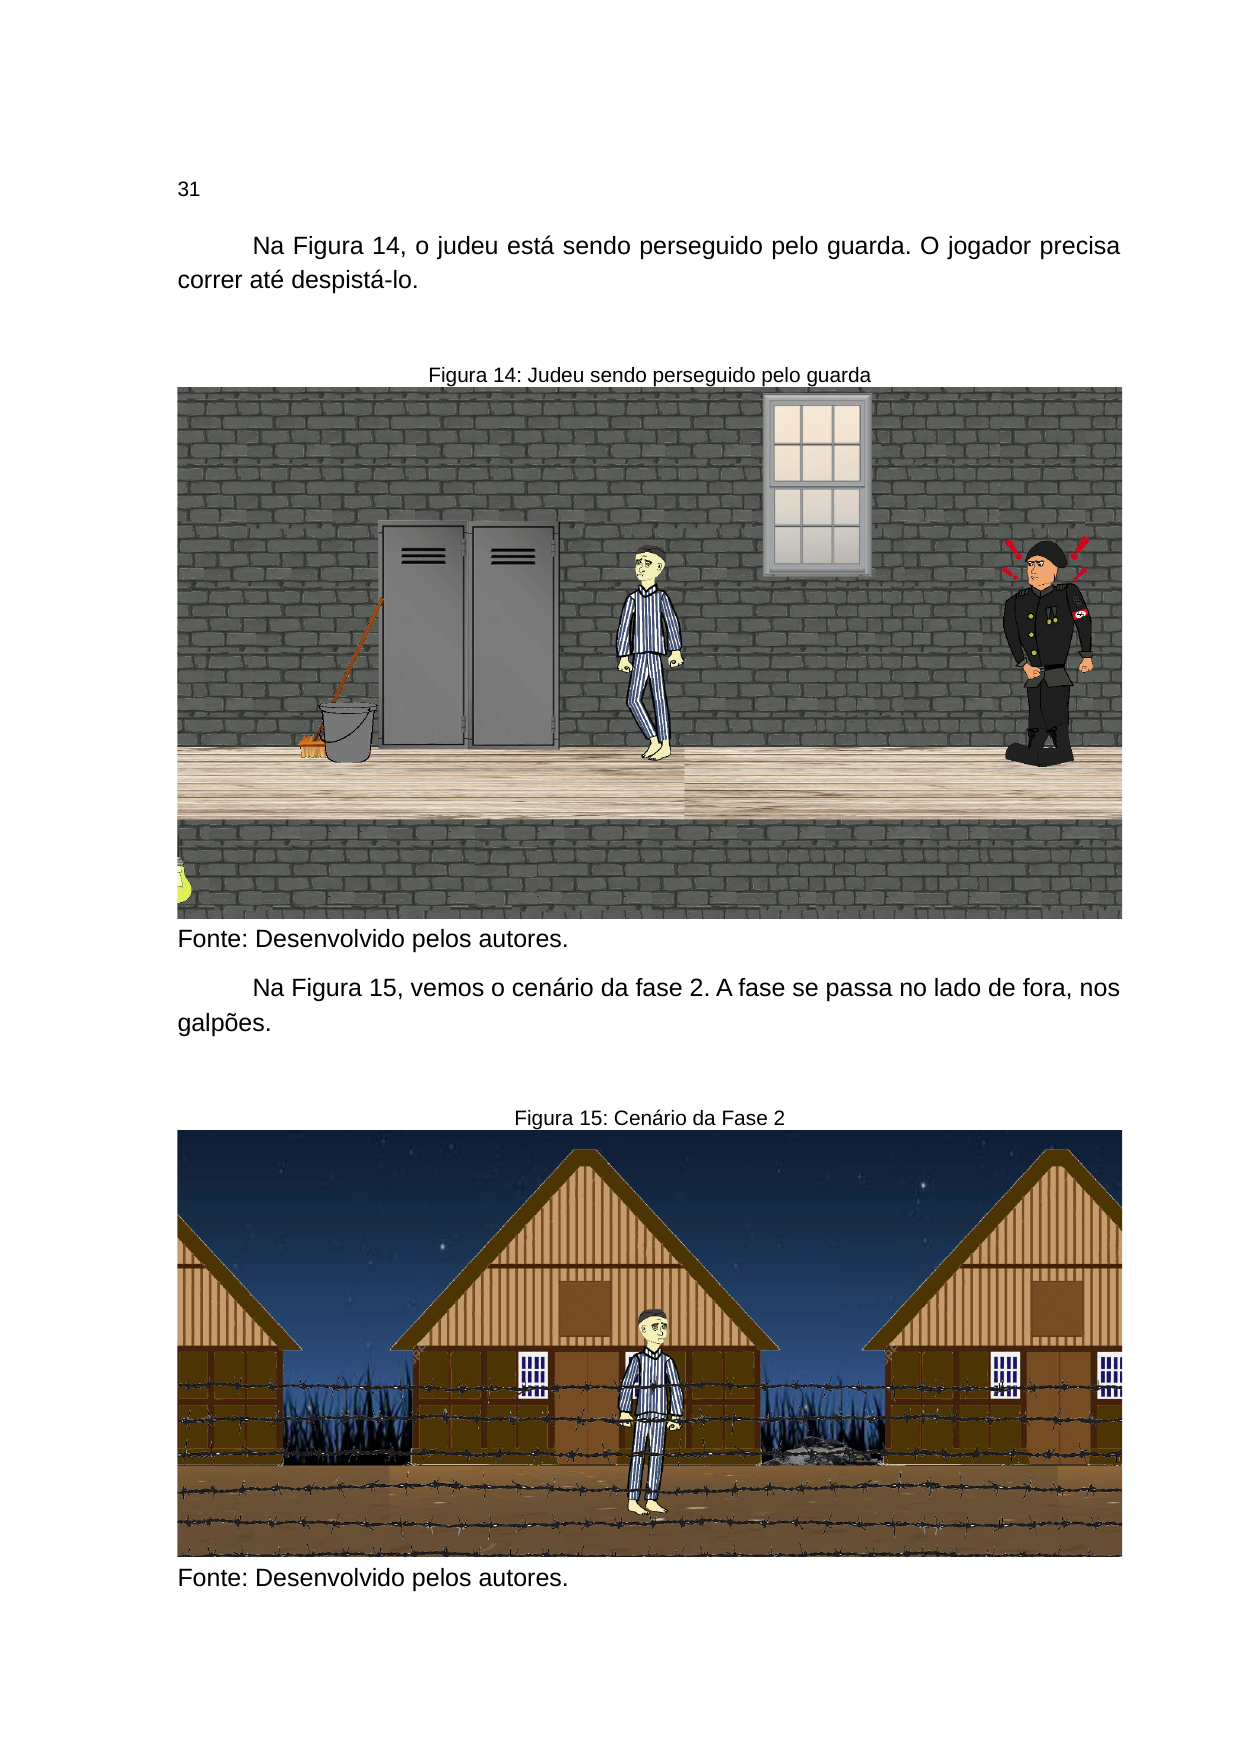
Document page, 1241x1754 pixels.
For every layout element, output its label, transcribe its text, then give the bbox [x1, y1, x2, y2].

text Fonte: Desenvolvido pelos autores. [177, 919, 1122, 953]
text Na Figura 15, vemos o cenário da fase 2. A fase se passa no lado de fora, nos galpões. [177, 973, 1122, 1037]
picture [177, 1130, 1123, 1557]
subtitle Figura 15: Cenário da Fase 2 [177, 1106, 1122, 1130]
text Fonte: Desenvolvido pelos autores. [177, 1557, 1122, 1591]
subtitle Figura 14: Judeu sendo perseguido pelo guarda [177, 363, 1122, 387]
picture [177, 387, 1123, 919]
text Na Figura 14, o judeu está sendo perseguido pelo guarda. O jogador precisa correr até despistá-lo. [177, 231, 1122, 294]
